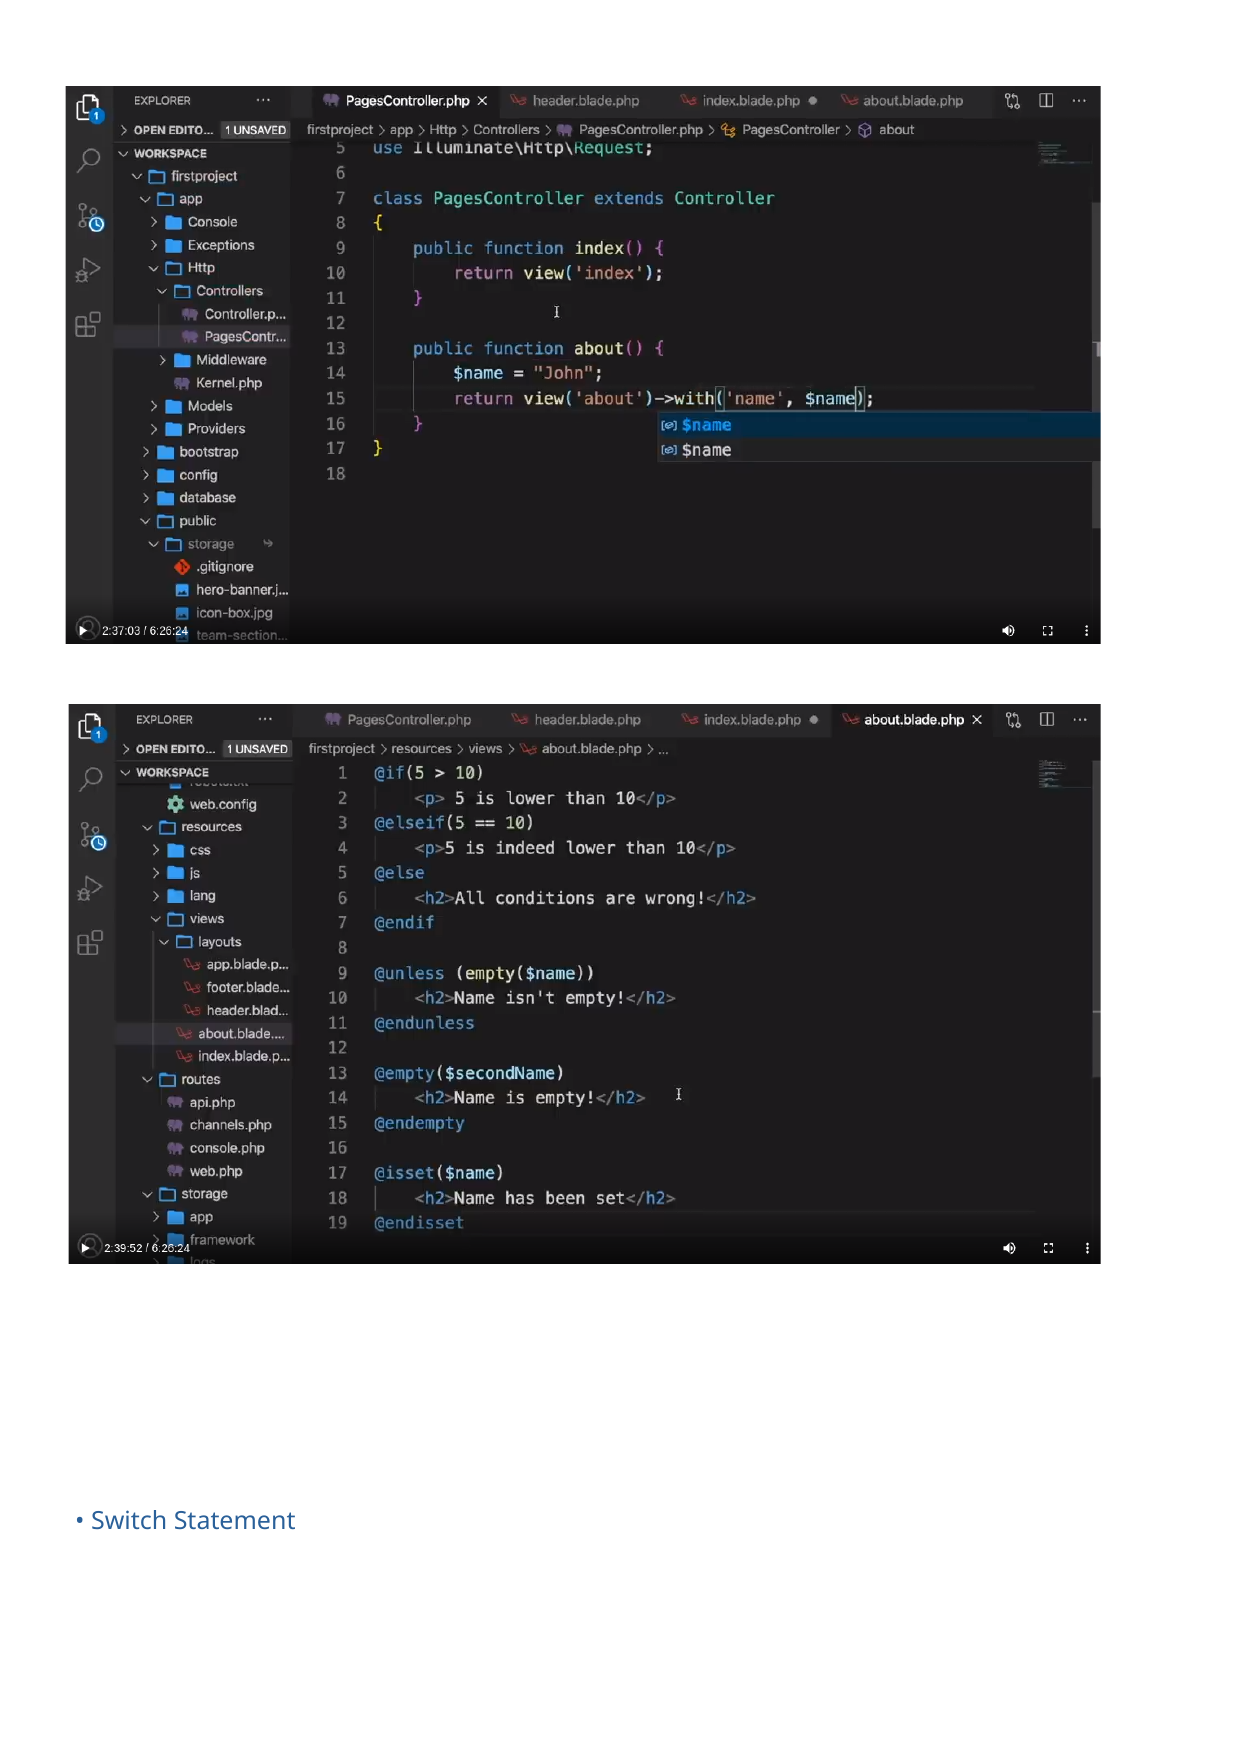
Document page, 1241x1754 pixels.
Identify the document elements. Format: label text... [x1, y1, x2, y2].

picture [68, 704, 1101, 1264]
text • Switch Statement [75, 1502, 1165, 1536]
picture [65, 86, 1101, 644]
